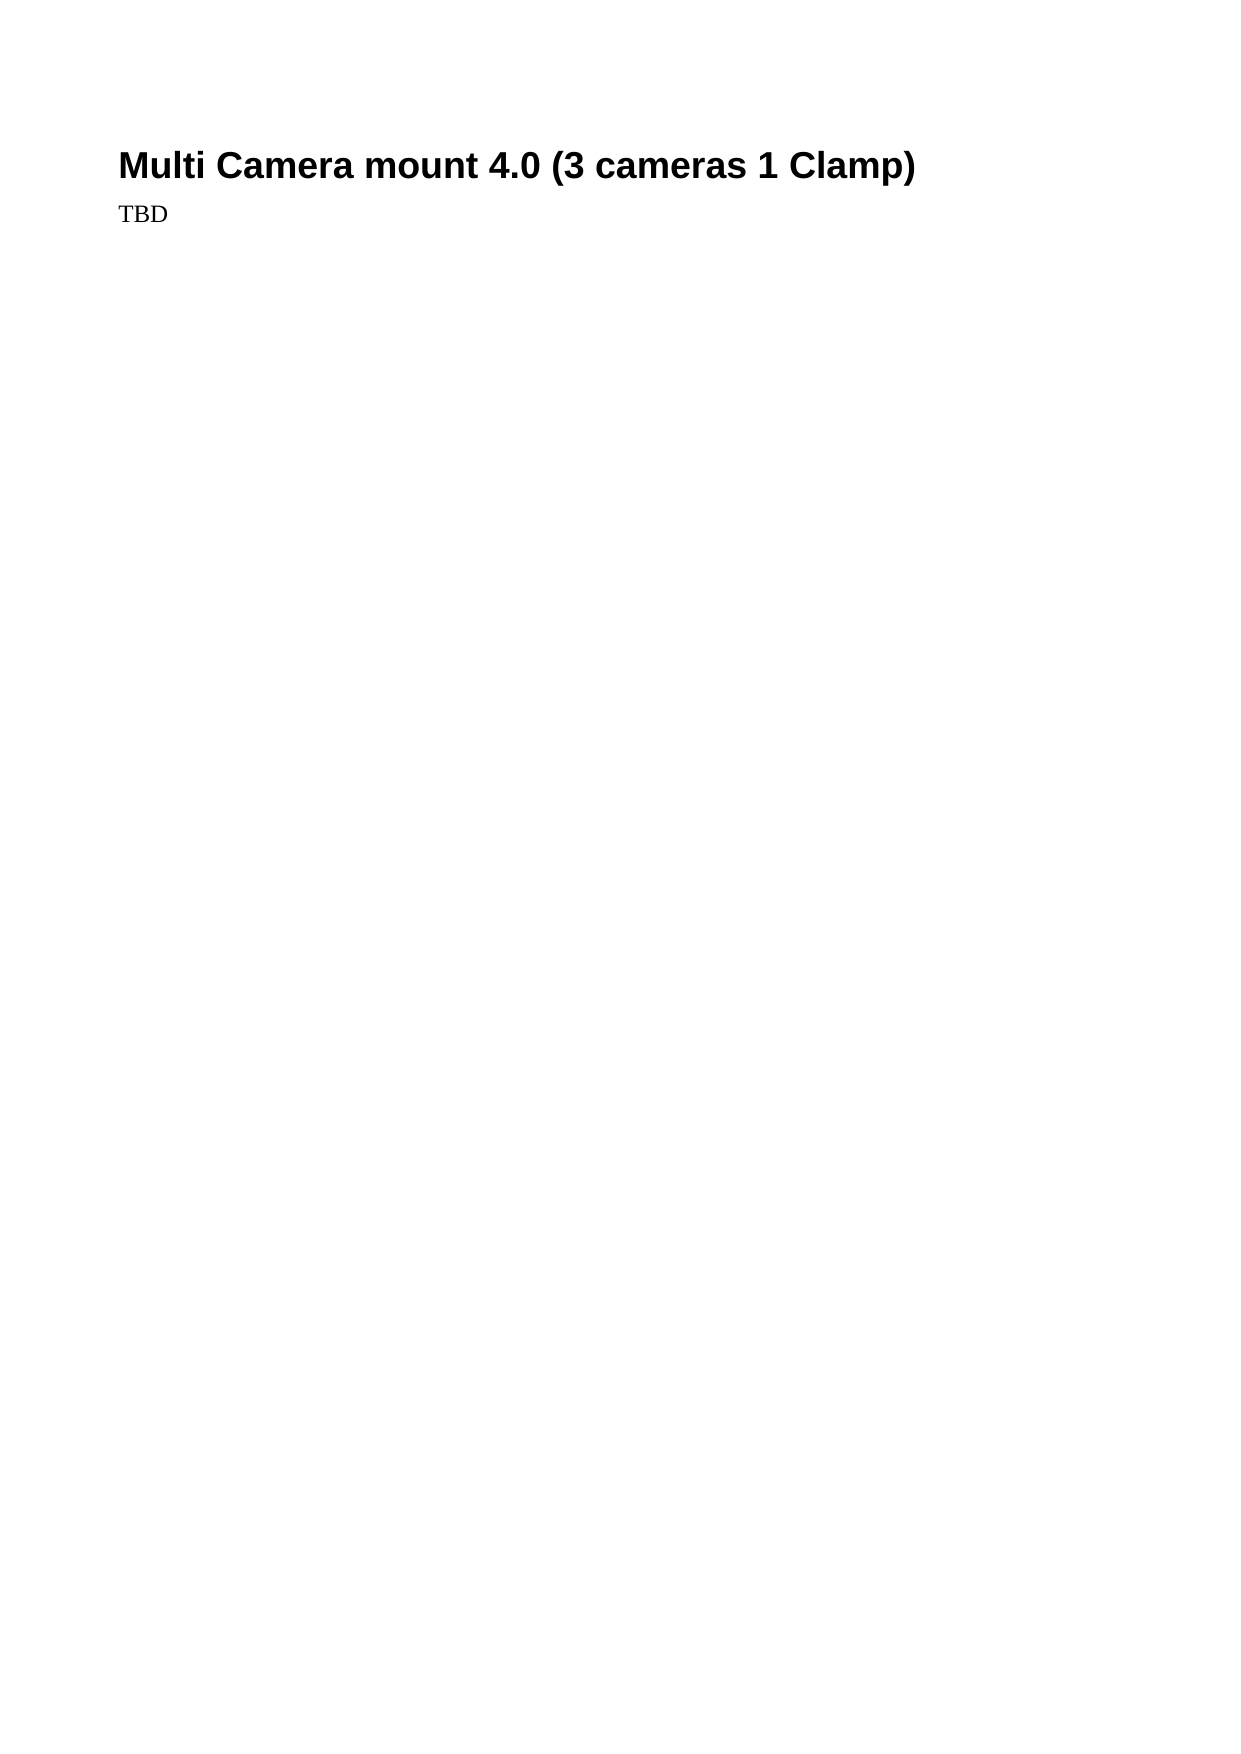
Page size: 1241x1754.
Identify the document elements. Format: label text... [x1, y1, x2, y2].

text TBD [118, 199, 1122, 227]
subtitle Multi Camera mount 4.0 (3 cameras 1 Clamp) [118, 143, 1122, 186]
